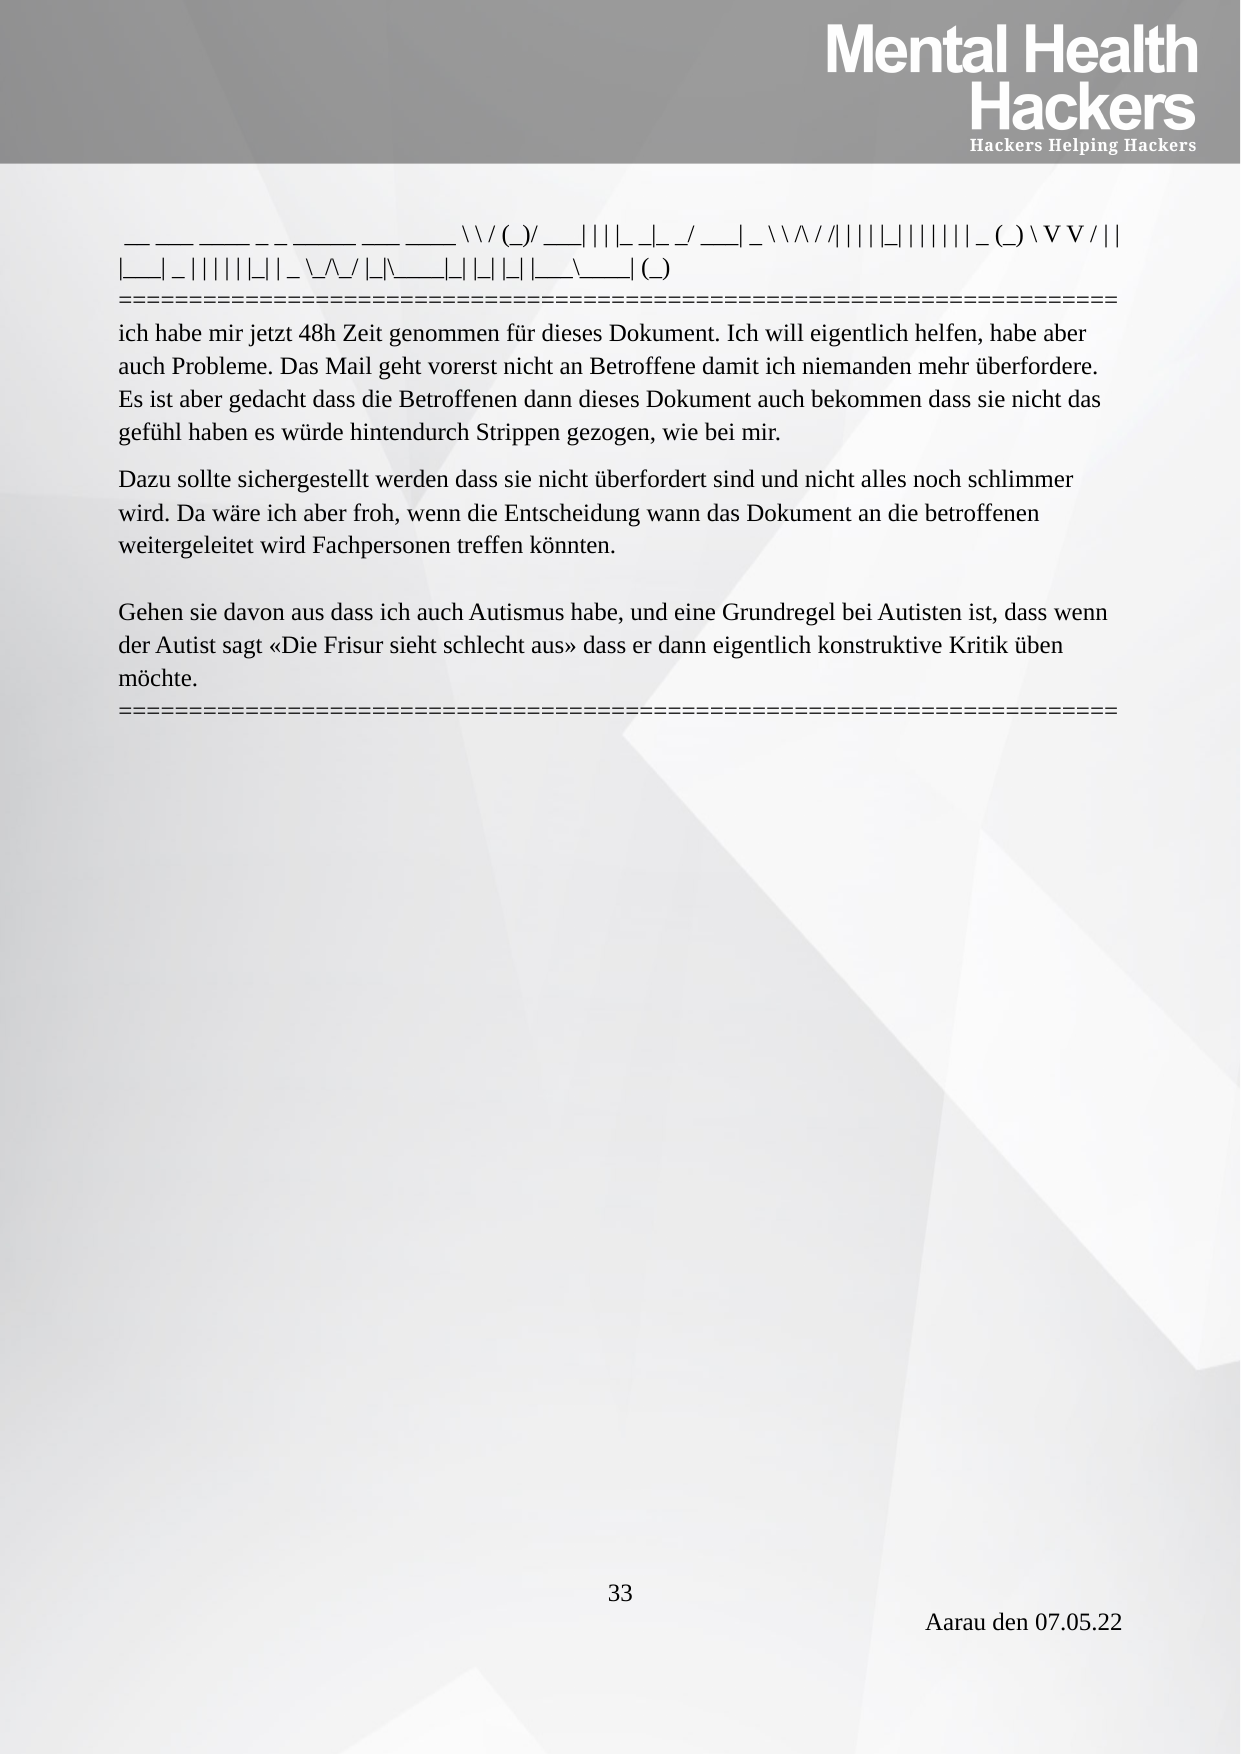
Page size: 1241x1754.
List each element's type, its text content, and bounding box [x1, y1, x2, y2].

picture [0, 0, 1241, 1754]
text Dazu sollte sichergestellt werden dass sie nicht überfordert sind und nicht alles noch schlimmer wird. Da wäre ich aber froh, wenn die Entscheidung wann das Dokument an die betroffenen weitergeleitet wird Fachpersonen treffen könnten. Gehen sie davon aus dass ich auch Autismus habe, und eine Grundregel bei Autisten ist, dass wenn der Autist sagt «Die Frisur sieht schlecht aus» dass er dann eigentlich konstruktive Kritik üben möchte. ======================================================================= [118, 464, 1122, 724]
text __ ___ ____ _ _ _____ ___ ____ \ \ / (_)/ ___| | | |_ _|_ _/ ___| _ \ \ /\ / /| | | | |_| | | | | | | _ (_) \ V V / | | |___| _ | | | | | |_| | _ \_/\_/ |_|\____|_| |_| |_| |___\____| (_) ======================================================================= ich habe mir jetzt 48h Zeit genommen für dieses Dokument. Ich will eigentlich helfen, habe aber auch Probleme. Das Mail geht vorerst nicht an Betroffene damit ich niemanden mehr überfordere. Es ist aber gedacht dass die Betroffenen dann dieses Dokument auch bekommen dass sie nicht das gefühl haben es würde hintendurch Strippen gezogen, wie bei mir. [118, 219, 1122, 446]
